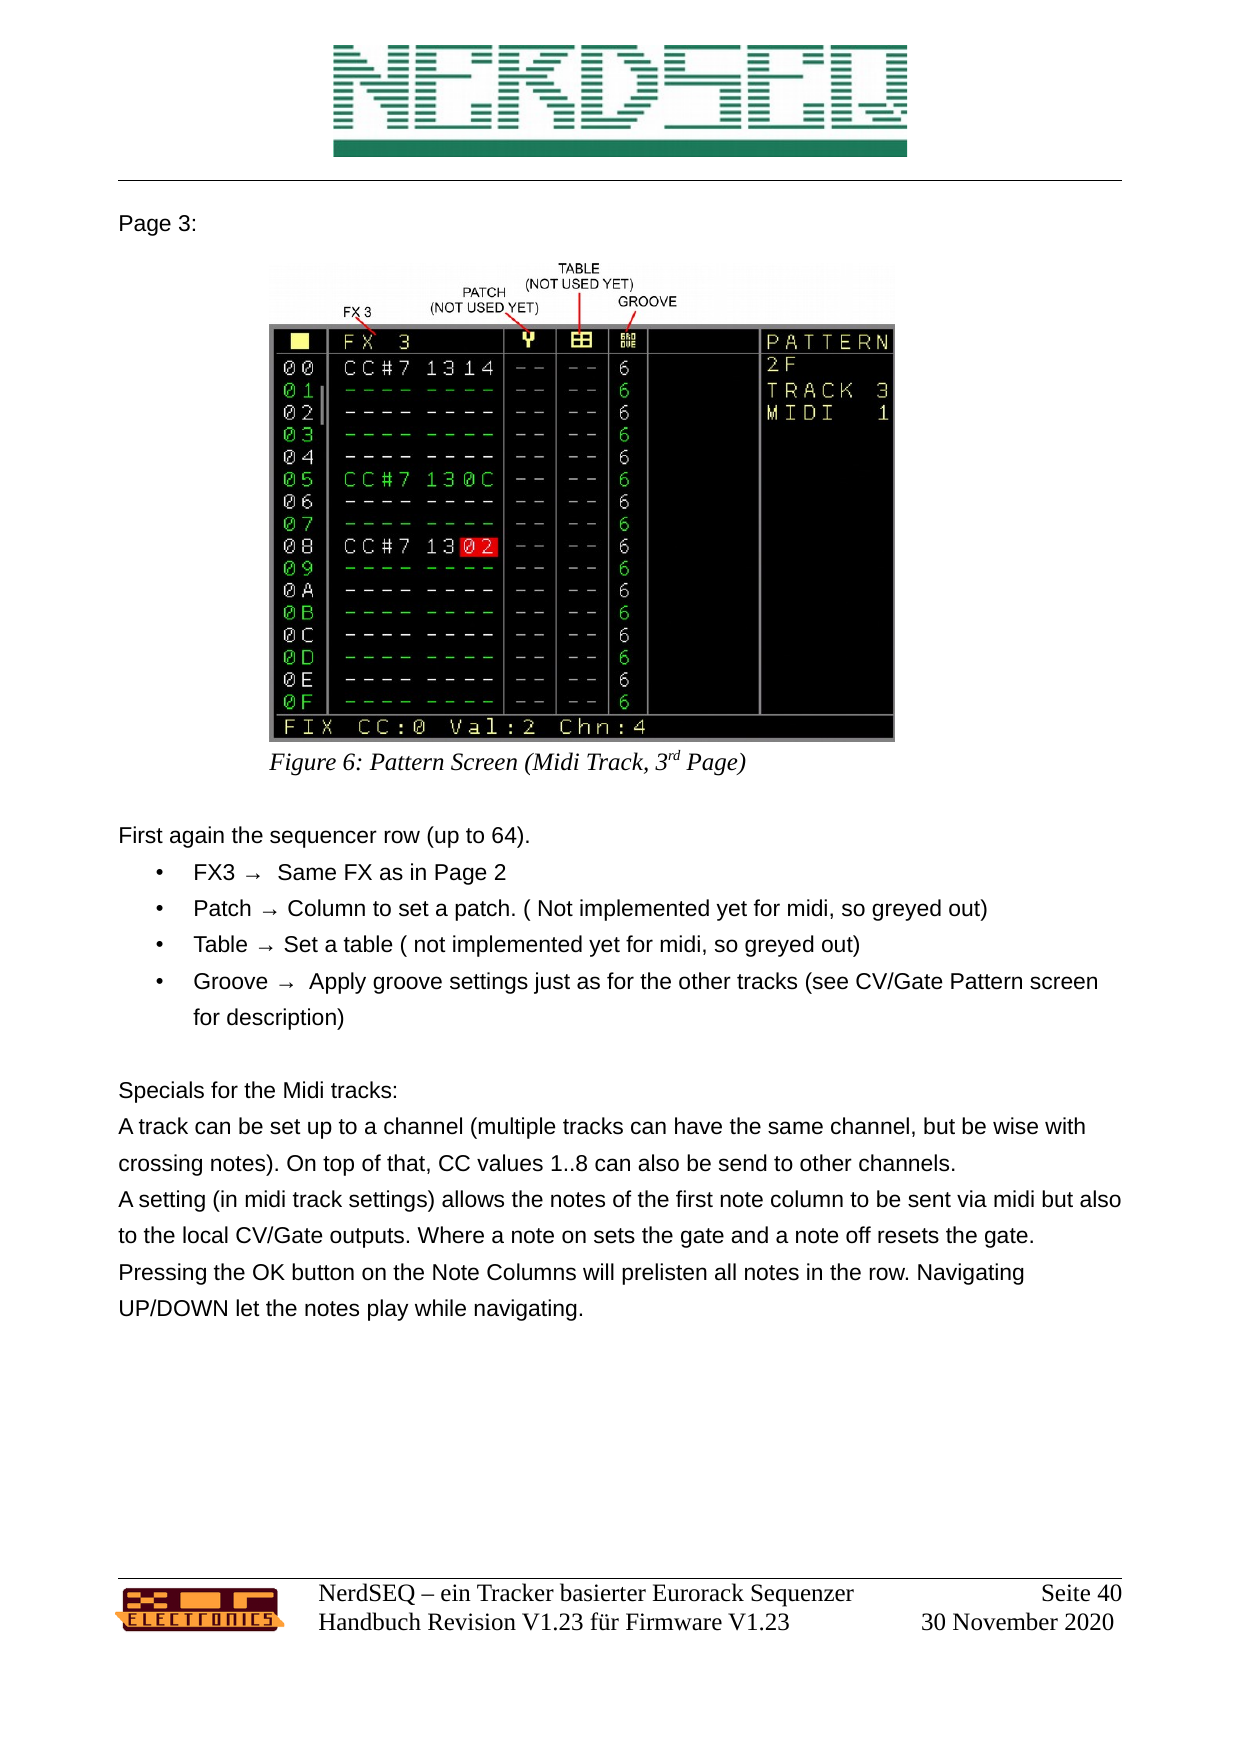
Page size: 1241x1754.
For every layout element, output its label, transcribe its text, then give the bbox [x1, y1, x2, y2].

list Patch → Column to set a patch. ( Not implemented yet for midi, so greyed out) [156, 895, 1122, 921]
picture [115, 1584, 285, 1634]
list Groove → Apply groove settings just as for the other tracks (see CV/Gate Pattern screen for description) [156, 968, 1122, 1031]
picture [333, 45, 908, 157]
list FX3 → Same FX as in Page 2 [156, 859, 1122, 885]
text Pressing the OK button on the Note Columns will prelisten all notes in the row. Navigating UP/DOWN let the notes play while navigating. [118, 1259, 1122, 1321]
text Page 3: [118, 209, 1122, 236]
text A setting (in midi track settings) allows the notes of the first note column to be sent via midi but also to the local CV/Gate outputs. Where a note on sets the gate and a note off resets the gate. [118, 1186, 1122, 1249]
picture [269, 263, 895, 742]
text Specials for the Midi tracks: [118, 1077, 1122, 1103]
text First again the sequencer row (up to 64). [118, 822, 1122, 849]
list Table → Set a table ( not implemented yet for midi, so greyed out) [156, 931, 1122, 958]
text A track can be set up to a channel (multiple tracks can have the same channel, but be wise with crossing notes). On top of that, CC values 1..8 can also be send to other channels. [118, 1113, 1122, 1176]
text Figure 6: Pattern Screen (Midi Track, 3rd Page) [269, 742, 895, 776]
